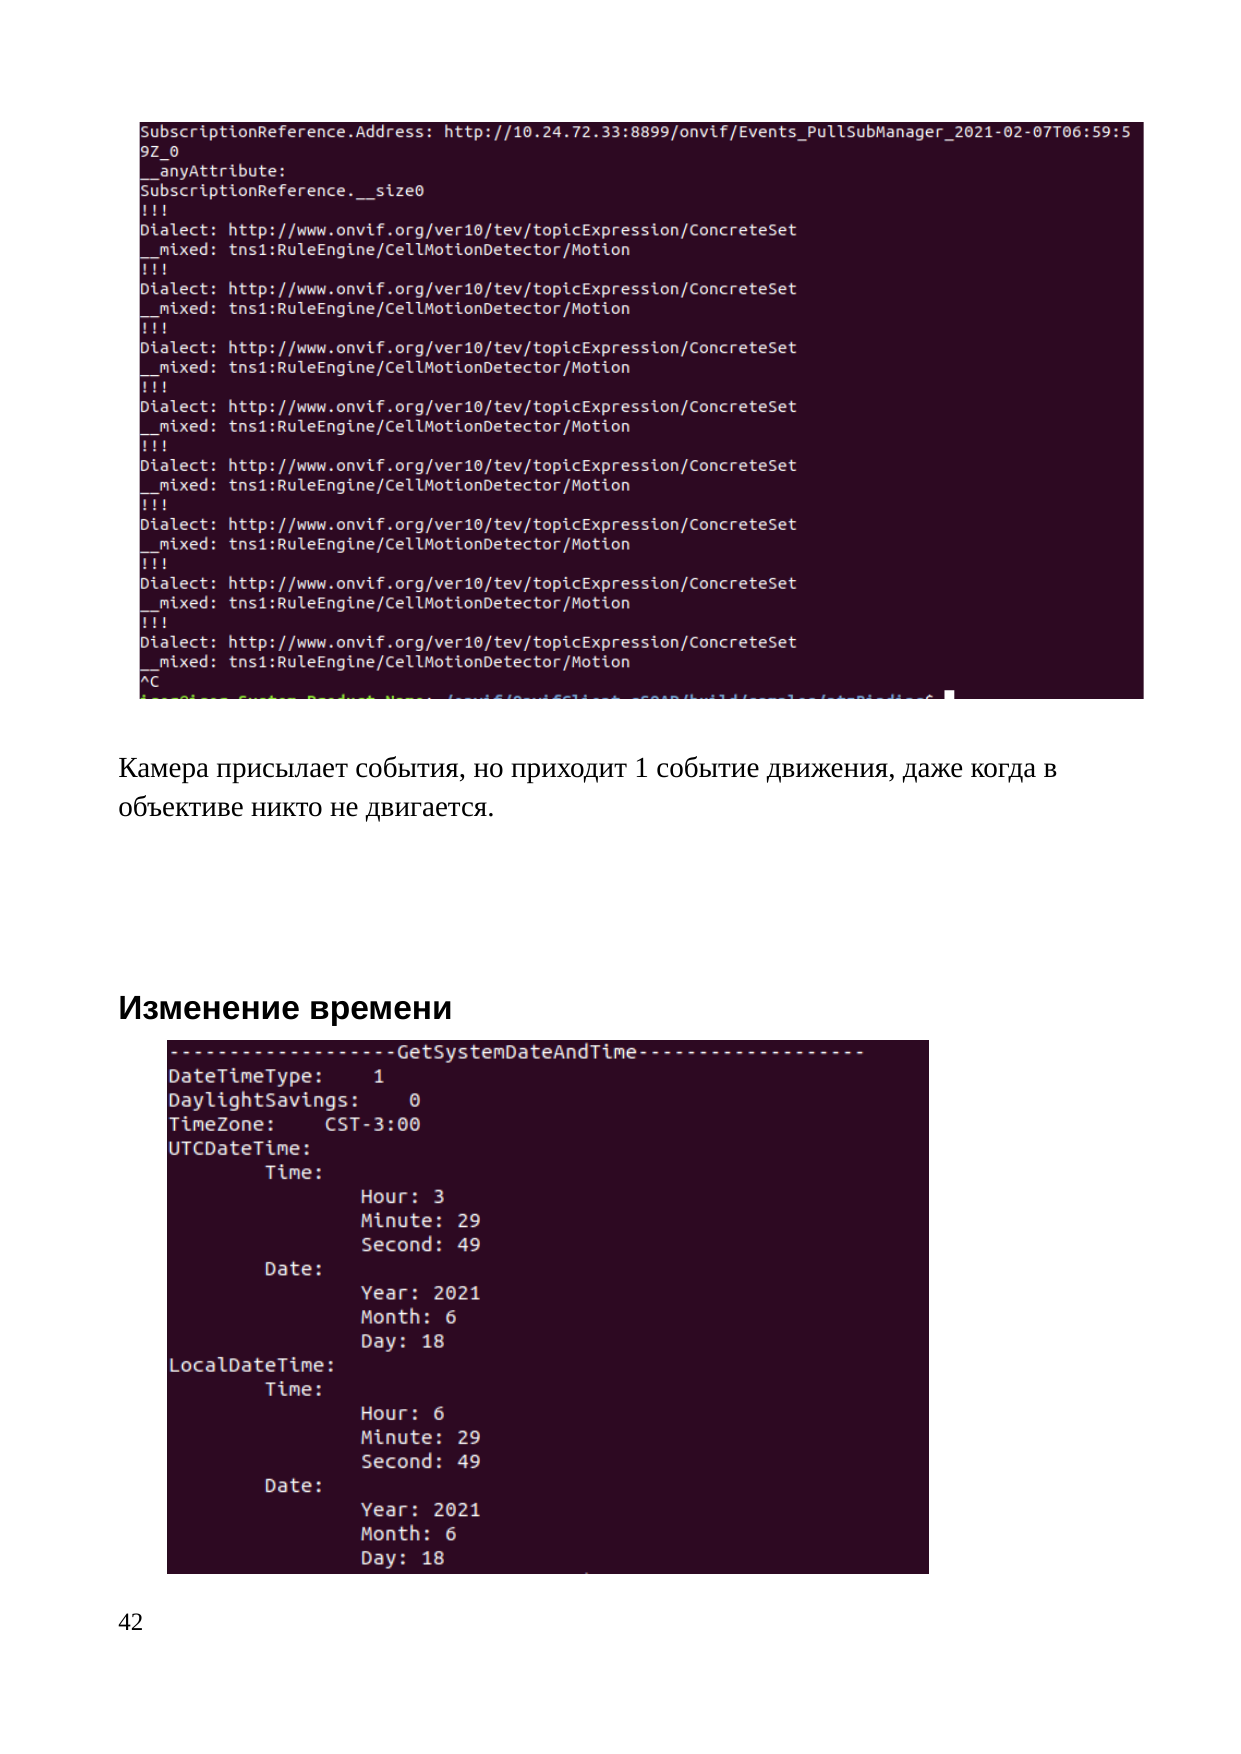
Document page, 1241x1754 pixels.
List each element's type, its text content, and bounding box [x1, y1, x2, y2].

picture [139, 122, 1144, 699]
text Камера присылает события, но приходит 1 событие движения, даже когда в объективе никто не двигается. [118, 751, 1122, 823]
subtitle Изменение времени [118, 988, 1122, 1027]
picture [167, 1040, 929, 1574]
